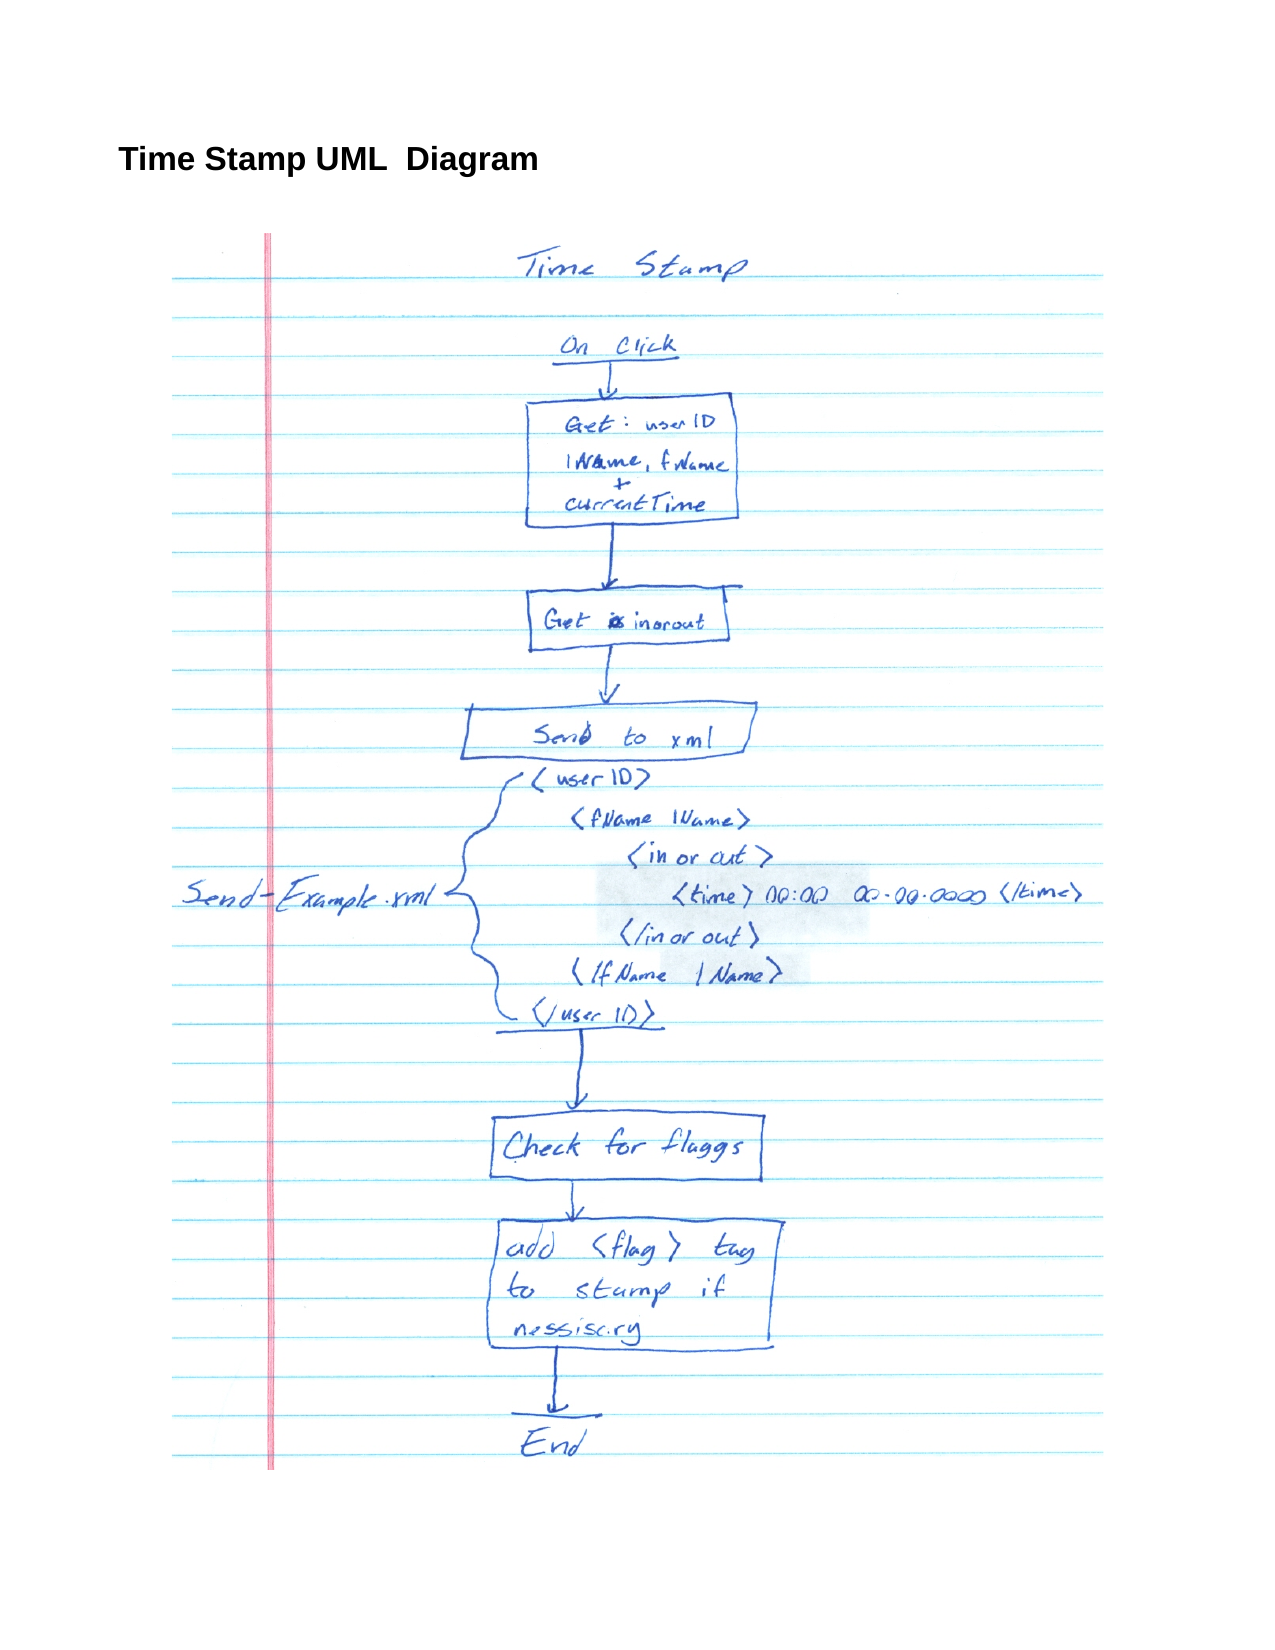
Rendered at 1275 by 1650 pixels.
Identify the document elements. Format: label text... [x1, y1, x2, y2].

subtitle Time Stamp UML Diagram [118, 139, 1157, 177]
picture [171, 233, 1104, 1470]
